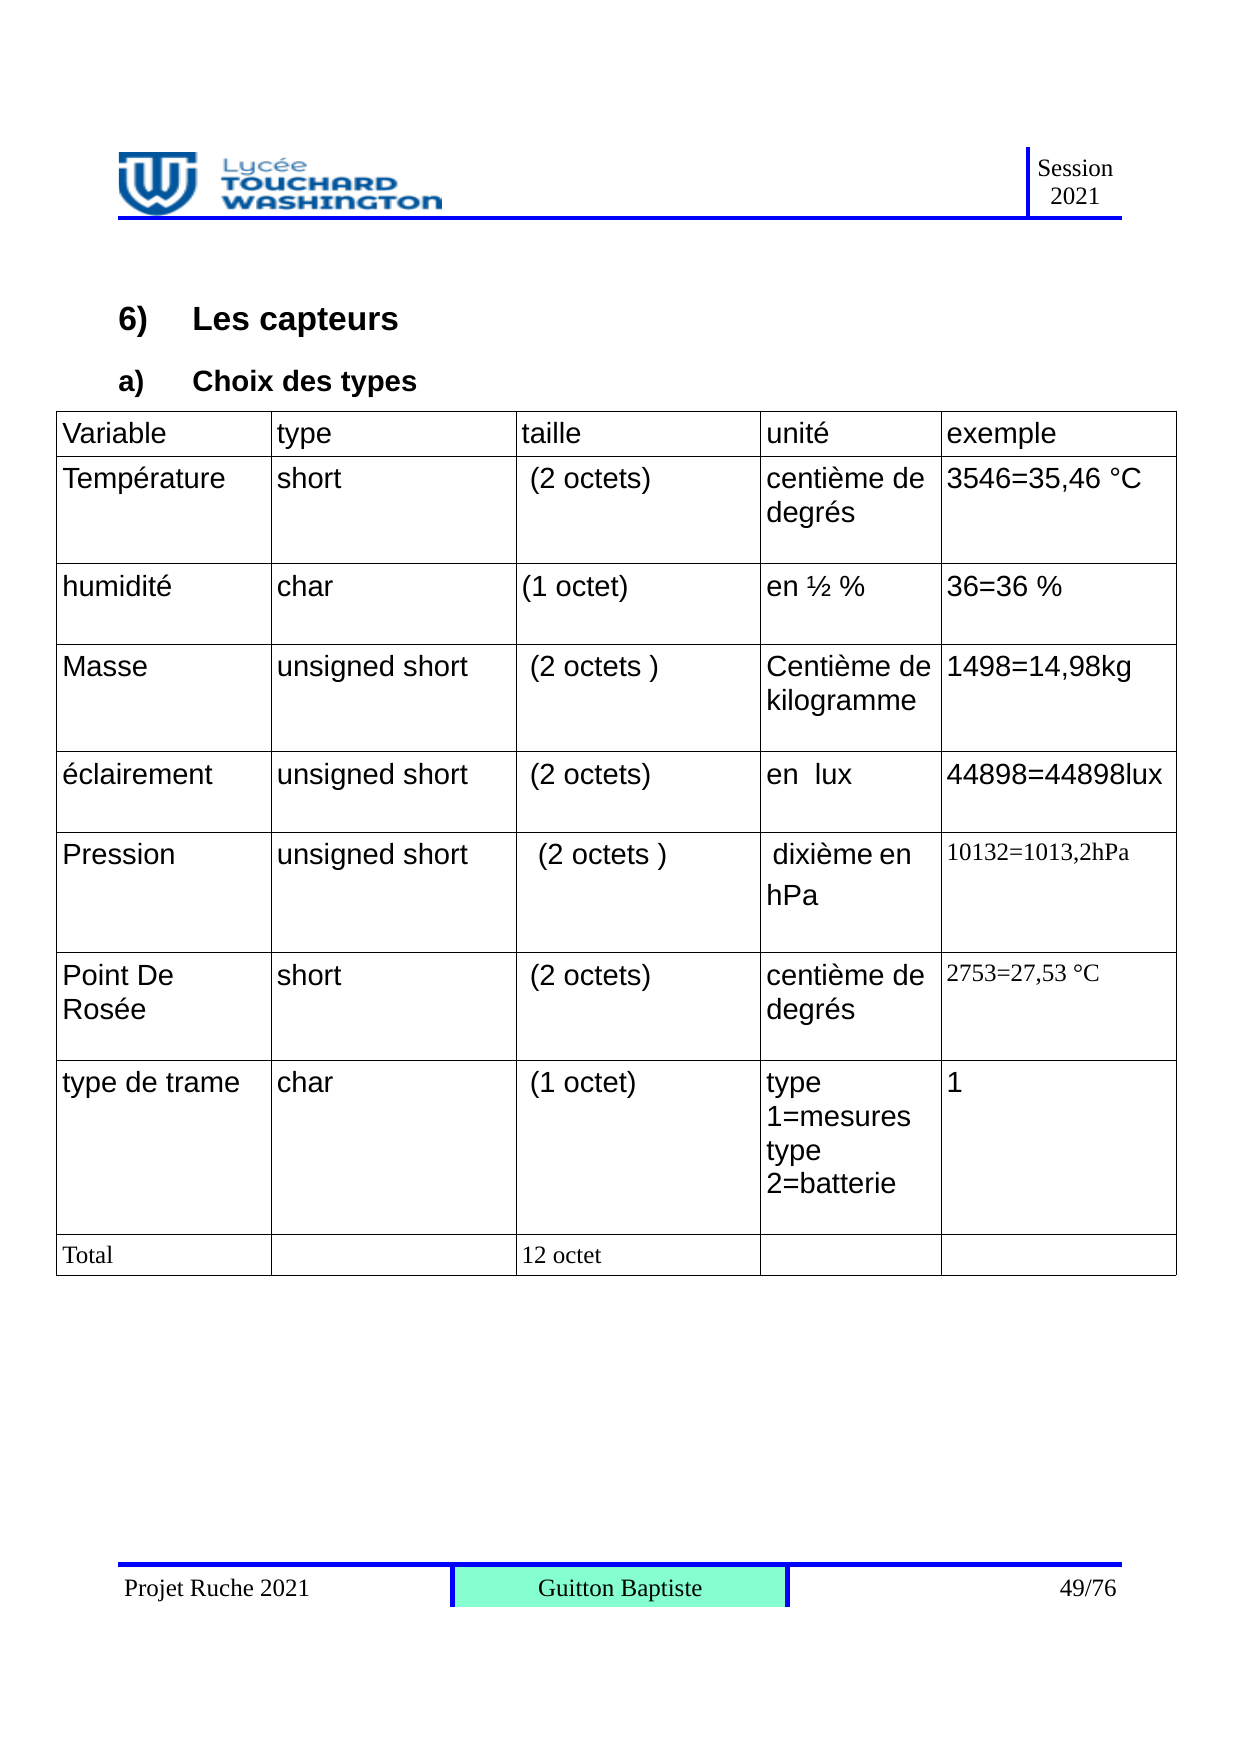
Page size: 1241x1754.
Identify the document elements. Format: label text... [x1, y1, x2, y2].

table_cell en lux [761, 752, 941, 832]
table_cell en ½ % [761, 564, 941, 644]
table_cell unsigned short [272, 833, 516, 952]
table_cell Centième de kilogramme [761, 645, 941, 751]
table_cell (2 octets ) [517, 645, 760, 751]
table_cell 1498=14,98kg [942, 645, 1176, 751]
subtitle Choix des types [118, 364, 1122, 398]
table_header taille [517, 412, 760, 456]
picture [118, 152, 442, 216]
table_cell Masse [57, 645, 271, 751]
table_cell 3546=35,46 °C [942, 457, 1176, 563]
table_cell char [272, 564, 516, 644]
table_cell Pression [57, 833, 271, 952]
table_cell 12 octet [517, 1235, 760, 1274]
table_cell centième de degrés [761, 457, 941, 563]
table_cell Point De Rosée [57, 953, 271, 1060]
table_cell short [272, 953, 516, 1060]
table_cell 36=36 % [942, 564, 1176, 644]
table_cell (2 octets) [517, 457, 760, 563]
table_cell 44898=44898lux [942, 752, 1176, 832]
table_cell éclairement [57, 752, 271, 832]
table_cell short [272, 457, 516, 563]
table_cell type de trame [57, 1061, 271, 1234]
table_cell type 1=mesures type 2=batterie [761, 1061, 941, 1234]
table_cell [761, 1235, 941, 1274]
table_header Variable [57, 412, 271, 456]
table_cell [942, 1235, 1176, 1274]
table_cell 10132=1013,2hPa [942, 833, 1176, 952]
table_cell (1 octet) [517, 1061, 760, 1234]
table_cell 1 [942, 1061, 1176, 1234]
table_cell (2 octets) [517, 752, 760, 832]
table_cell (1 octet) [517, 564, 760, 644]
table_cell (2 octets ) [517, 833, 760, 952]
table_cell 2753=27,53 °C [942, 953, 1176, 1060]
table_cell dixième en hPa [761, 833, 941, 952]
table_cell centième de degrés [761, 953, 941, 1060]
table_cell char [272, 1061, 516, 1234]
table_cell unsigned short [272, 752, 516, 832]
table_cell Température [57, 457, 271, 563]
table_cell (2 octets) [517, 953, 760, 1060]
table_cell Total [57, 1235, 271, 1274]
table_cell [272, 1235, 516, 1274]
subtitle Les capteurs [118, 299, 1122, 337]
table_cell unsigned short [272, 645, 516, 751]
table_header exemple [942, 412, 1176, 456]
table_header unité [761, 412, 941, 456]
table_header type [272, 412, 516, 456]
table_cell humidité [57, 564, 271, 644]
